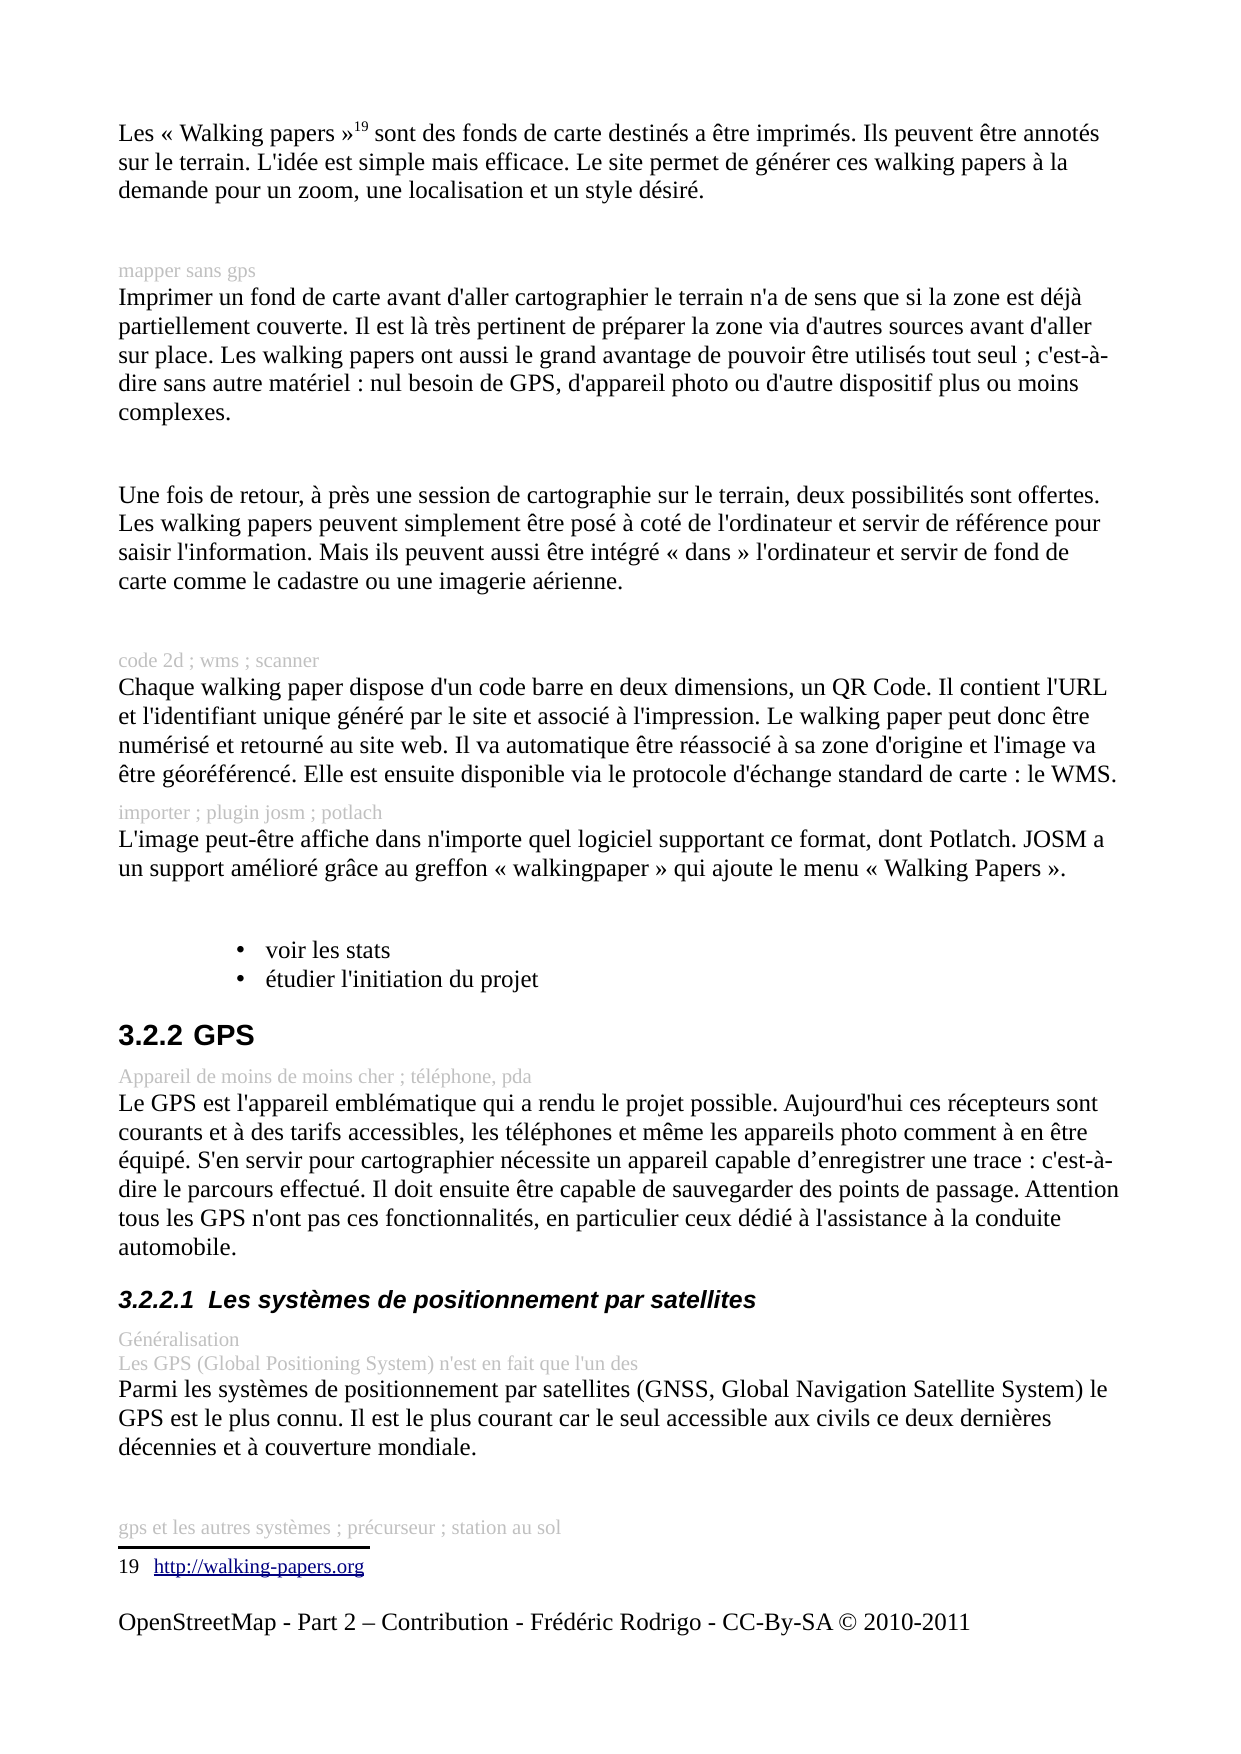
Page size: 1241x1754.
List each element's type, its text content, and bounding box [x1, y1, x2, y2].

text importer ; plugin josm ; potlach [118, 800, 1122, 824]
text L'image peut-être affiche dans n'importe quel logiciel supportant ce format, dont Potlatch. JOSM a un support amélioré grâce au greffon « walkingpaper » qui ajoute le menu « Walking Papers ». [118, 824, 1122, 882]
text Une fois de retour, à près une session de cartographie sur le terrain, deux possibilités sont offertes. Les walking papers peuvent simplement être posé à coté de l'ordinateur et servir de référence pour saisir l'information. Mais ils peuvent aussi être intégré « dans » l'ordinateur et servir de fond de carte comme le cadastre ou une imagerie aérienne. [118, 480, 1122, 595]
text Chaque walking paper dispose d'un code barre en deux dimensions, un QR Code. Il contient l'URL et l'identifiant unique généré par le site et associé à l'impression. Le walking paper peut donc être numérisé et retourné au site web. Il va automatique être réassocié à sa zone d'origine et l'image va être géoréférencé. Elle est ensuite disponible via le protocole d'échange standard de carte : le WMS. [118, 672, 1122, 787]
subtitle GPS [118, 1018, 1122, 1051]
text Les « Walking papers » sont des fonds de carte destinés a être imprimés. Ils peuvent être annotés sur le terrain. L'idée est simple mais efficace. Le site permet de générer ces walking papers à la demande pour un zoom, une localisation et un style désiré. [118, 118, 1122, 204]
text Imprimer un fond de carte avant d'aller cartographier le terrain n'a de sens que si la zone est déjà partiellement couverte. Il est là très pertinent de préparer la zone via d'autres sources avant d'aller sur place. Les walking papers ont aussi le grand avantage de pouvoir être utilisés tout seul ; c'est-à-dire sans autre matériel : nul besoin de GPS, d'appareil photo ou d'autre dispositif plus ou moins complexes. [118, 282, 1122, 426]
text mapper sans gps [118, 258, 1122, 282]
text Le GPS est l'appareil emblématique qui a rendu le projet possible. Aujourd'hui ces récepteurs sont courants et à des tarifs accessibles, les téléphones et même les appareils photo comment à en être équipé. S'en servir pour cartographier nécessite un appareil capable d’enregistrer une trace : c'est-à-dire le parcours effectué. Il doit ensuite être capable de sauvegarder des points de passage. Attention tous les GPS n'ont pas ces fonctionnalités, en particulier ceux dédié à l'assistance à la conduite automobile. [118, 1088, 1122, 1260]
text Parmi les systèmes de positionnement par satellites (GNSS, Global Navigation Satellite System) le GPS est le plus connu. Il est le plus courant car le seul accessible aux civils ce deux dernières décennies et à couverture mondiale. [118, 1374, 1122, 1461]
text gps et les autres systèmes ; précurseur ; station au sol [118, 1514, 1122, 1539]
text Généralisation [118, 1326, 1122, 1351]
text http://walking-papers.org [118, 1553, 1122, 1578]
text Les GPS (Global Positioning System) n'est en fait que l'un des [118, 1351, 1122, 1374]
text code 2d ; wms ; scanner [118, 648, 1122, 672]
list étudier l'initiation du projet [236, 964, 1122, 993]
subtitle Les systèmes de positionnement par satellites [118, 1285, 1122, 1314]
list voir les stats [236, 935, 1122, 964]
text Appareil de moins de moins cher ; téléphone, pda [118, 1064, 1122, 1088]
